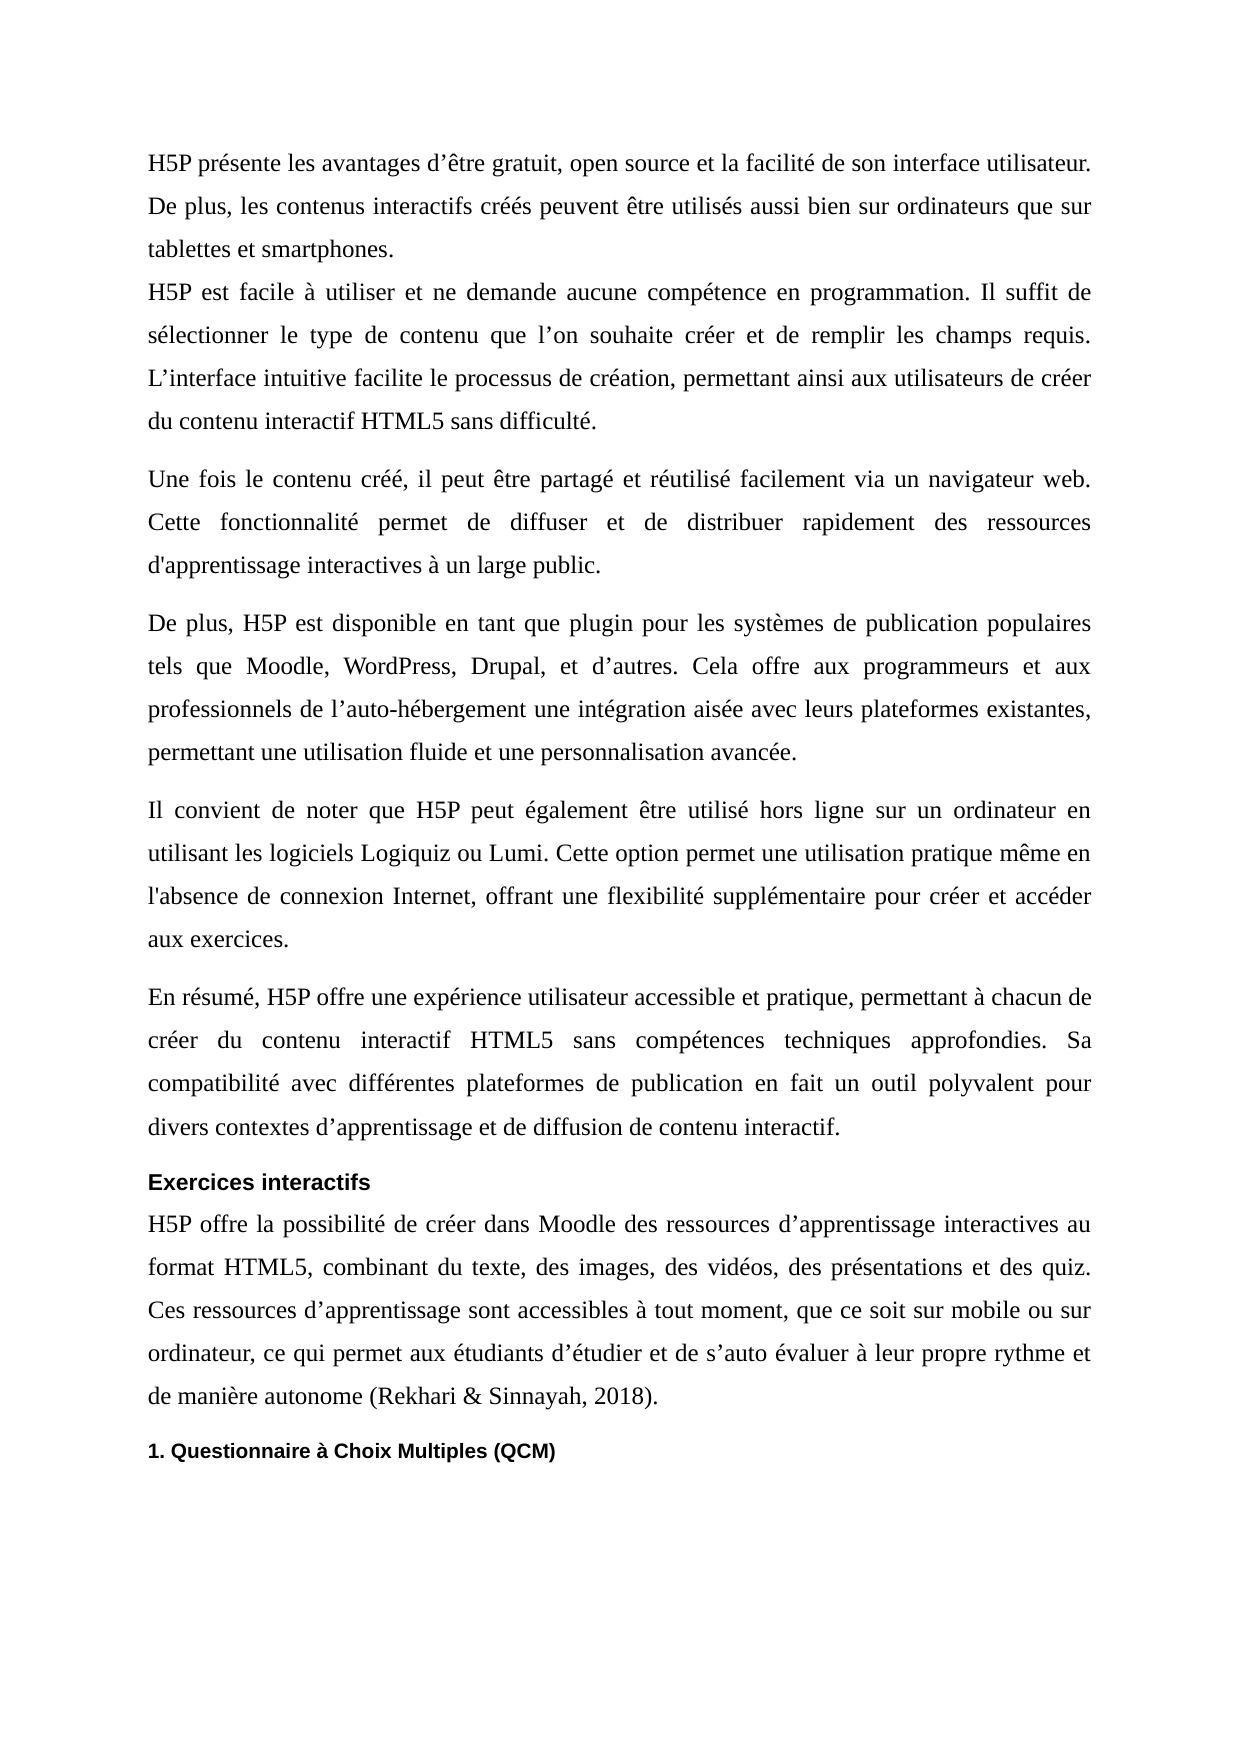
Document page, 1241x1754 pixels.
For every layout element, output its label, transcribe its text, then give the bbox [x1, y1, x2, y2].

text Une fois le contenu créé, il peut être partagé et réutilisé facilement via un navigateur web. Cette fonctionnalité permet de diffuser et de distribuer rapidement des ressources d'apprentissage interactives à un large public. [148, 464, 1092, 579]
text H5P offre la possibilité de créer dans Moodle des ressources d’apprentissage interactives au format HTML5, combinant du texte, des images, des vidéos, des présentations et des quiz. Ces ressources d’apprentissage sont accessibles à tout moment, que ce soit sur mobile ou sur ordinateur, ce qui permet aux étudiants d’étudier et de s’auto évaluer à leur propre rythme et de manière autonome (Rekhari & Sinnayah, 2018). [148, 1209, 1092, 1410]
text 1. Questionnaire à Choix Multiples (QCM) [148, 1439, 1092, 1463]
text Il convient de noter que H5P peut également être utilisé hors ligne sur un ordinateur en utilisant les logiciels Logiquiz ou Lumi. Cette option permet une utilisation pratique même en l'absence de connexion Internet, offrant une flexibilité supplémentaire pour créer et accéder aux exercices. [148, 795, 1092, 953]
text H5P est facile à utiliser et ne demande aucune compétence en programmation. Il suffit de sélectionner le type de contenu que l’on souhaite créer et de remplir les champs requis. L’interface intuitive facilite le processus de création, permettant ainsi aux utilisateurs de créer du contenu interactif HTML5 sans difficulté. [148, 277, 1092, 435]
text De plus, H5P est disponible en tant que plugin pour les systèmes de publication populaires tels que Moodle, WordPress, Drupal, et d’autres. Cela offre aux programmeurs et aux professionnels de l’auto-hébergement une intégration aisée avec leurs plateformes existantes, permettant une utilisation fluide et une personnalisation avancée. [148, 608, 1092, 766]
subtitle Exercices interactifs [148, 1169, 1092, 1196]
text H5P présente les avantages d’être gratuit, open source et la facilité de son interface utilisateur. De plus, les contenus interactifs créés peuvent être utilisés aussi bien sur ordinateurs que sur tablettes et smartphones. [148, 148, 1092, 263]
text En résumé, H5P offre une expérience utilisateur accessible et pratique, permettant à chacun de créer du contenu interactif HTML5 sans compétences techniques approfondies. Sa compatibilité avec différentes plateformes de publication en fait un outil polyvalent pour divers contextes d’apprentissage et de diffusion de contenu interactif. [148, 982, 1092, 1140]
